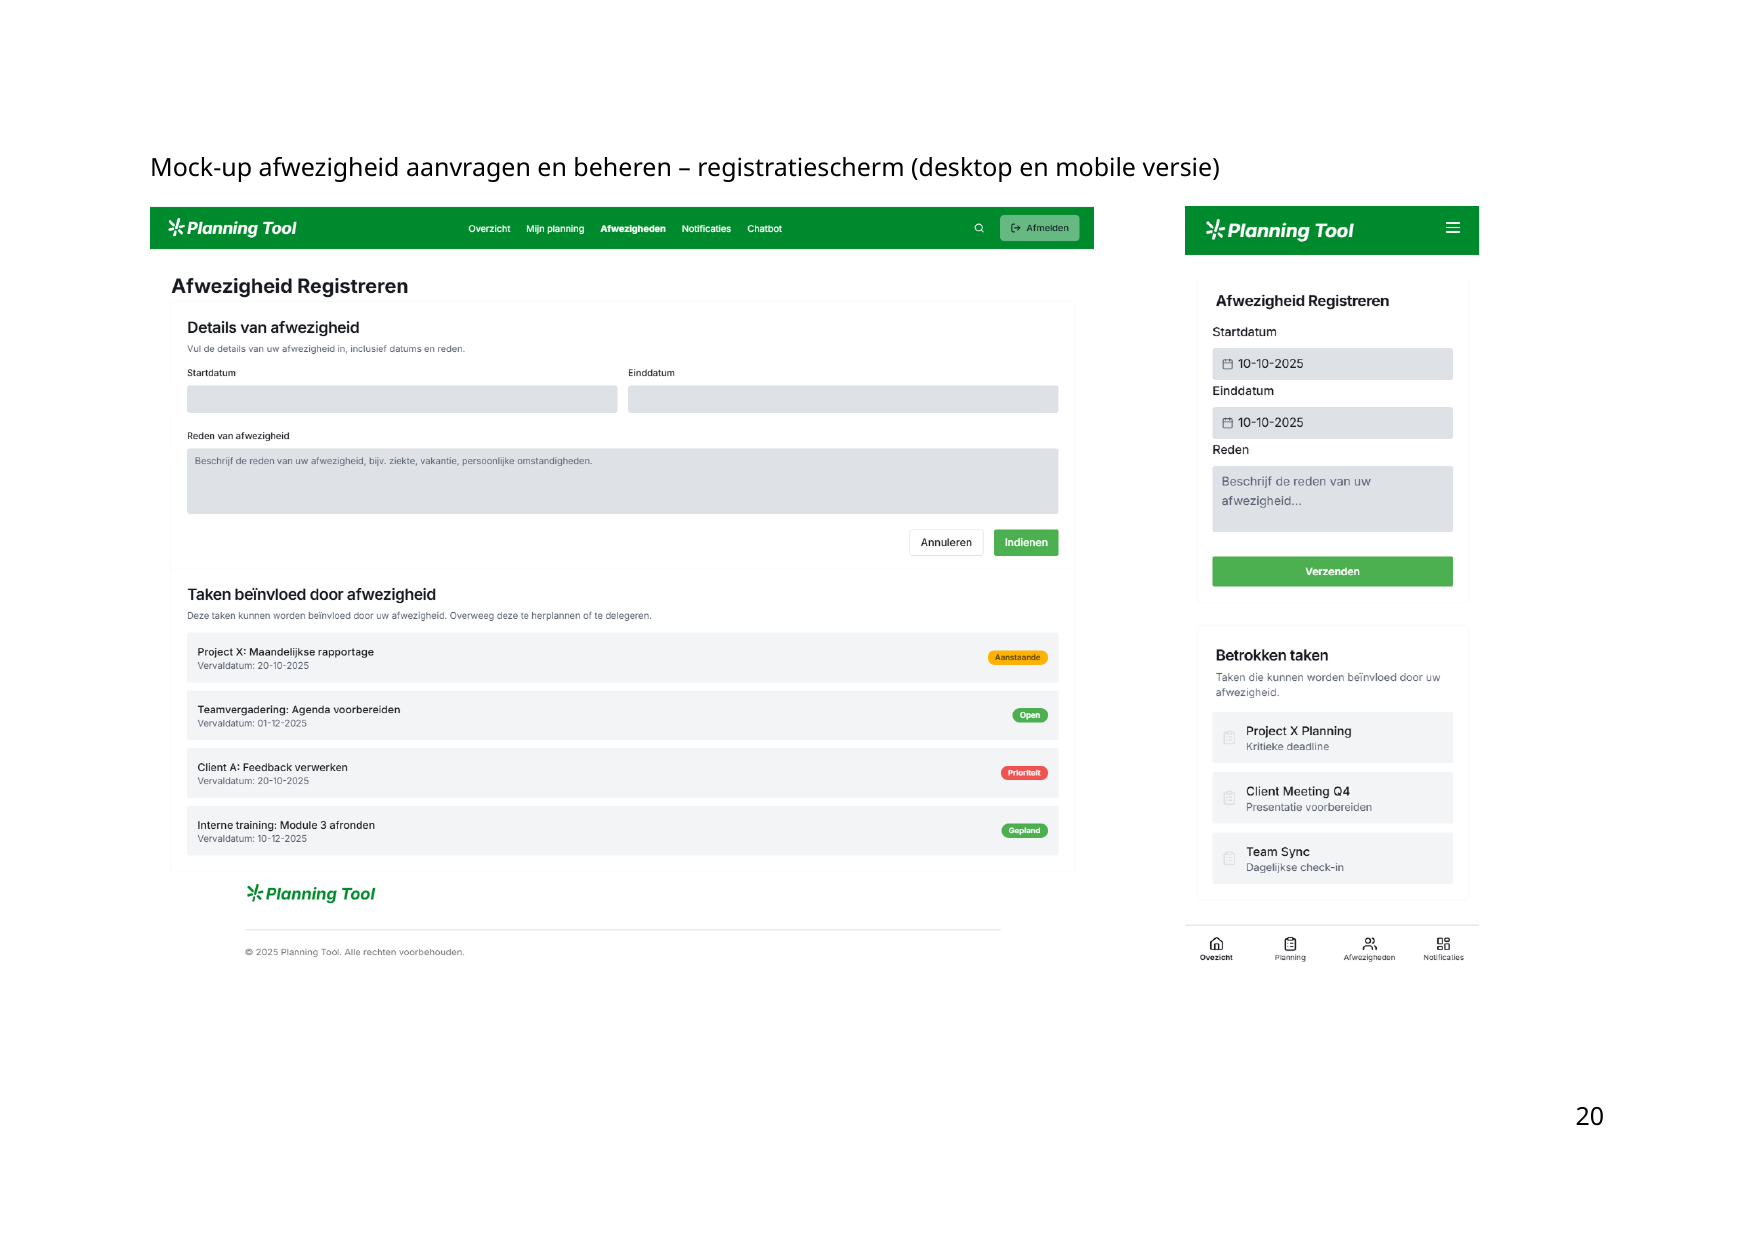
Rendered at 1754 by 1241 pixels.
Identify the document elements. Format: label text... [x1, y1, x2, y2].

picture [150, 206, 1094, 974]
picture [1185, 206, 1480, 974]
text Mock-up afwezigheid aanvragen en beheren – registratiescherm (desktop en mobile versie) [150, 150, 1604, 184]
